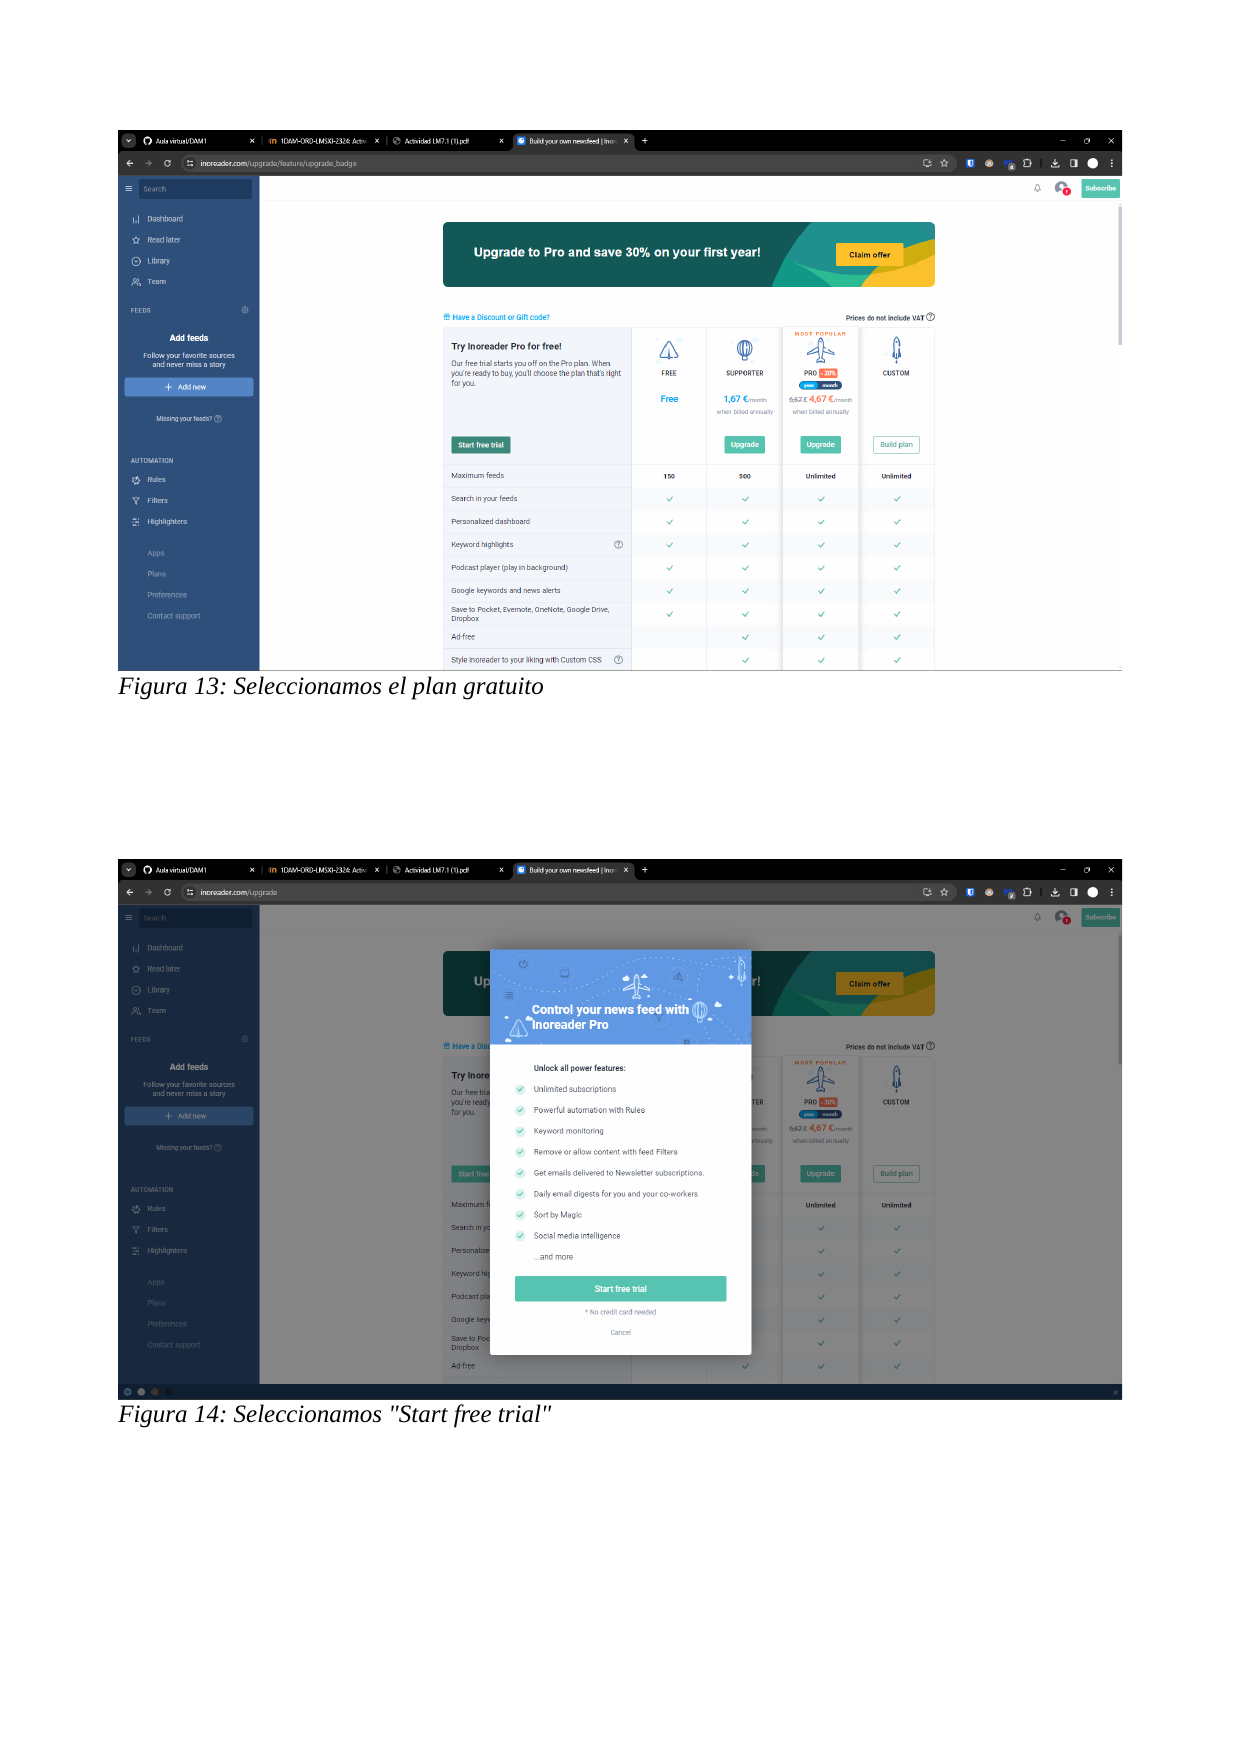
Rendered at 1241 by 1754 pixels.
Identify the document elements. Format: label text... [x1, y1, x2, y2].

text Figura 13: Seleccionamos el plan gratuito [118, 671, 1122, 700]
text Figura 14: Seleccionamos "Start free trial" [118, 1400, 1122, 1428]
picture [118, 130, 1123, 671]
picture [118, 859, 1123, 1400]
